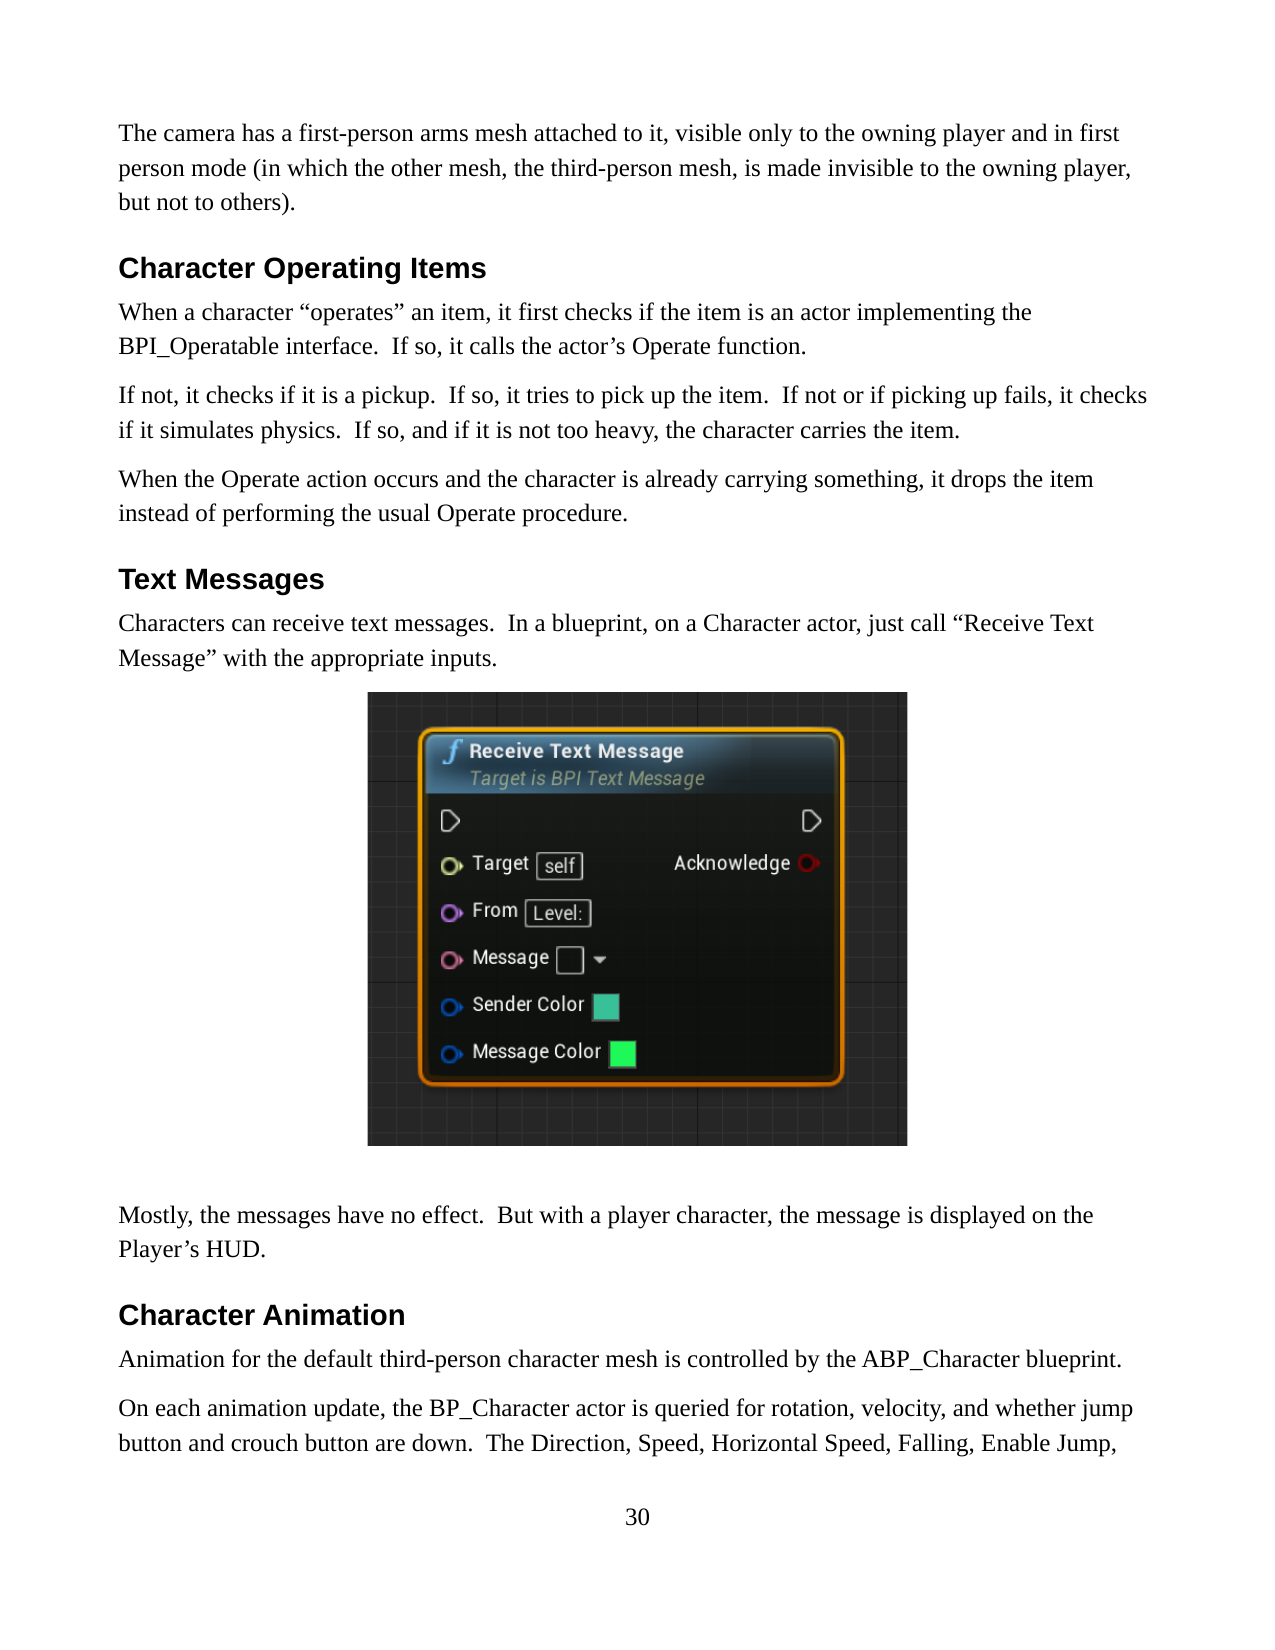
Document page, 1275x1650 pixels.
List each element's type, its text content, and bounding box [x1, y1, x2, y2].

text Mostly, the messages have no effect. But with a player character, the message is displayed on the Player’s HUD. [118, 1200, 1157, 1263]
subtitle Character Animation [118, 1298, 1157, 1332]
text On each animation update, the BP_Character actor is queried for rotation, velocity, and whether jump button and crouch button are down. The Direction, Speed, Horizontal Speed, Falling, Enable Jump, [118, 1393, 1157, 1457]
picture [367, 692, 908, 1146]
text When the Operate action occurs and the character is already carrying something, it drops the item instead of performing the usual Operate procedure. [118, 464, 1157, 527]
subtitle Text Messages [118, 562, 1157, 596]
text If not, it checks if it is a pickup. If so, it tries to pick up the item. If not or if picking up fails, it checks if it simulates physics. If so, and if it is not too heavy, the character carries the item. [118, 381, 1157, 444]
text The camera has a first-person arms mesh attached to it, visible only to the owning player and in first person mode (in which the other mesh, the third-person mesh, is made invisible to the owning player, but not to others). [118, 118, 1157, 216]
text Characters can receive text messages. In a blueprint, on a Character actor, just call “Receive Text Message” with the appropriate inputs. [118, 608, 1157, 672]
text When a character “operates” an item, it first checks if the item is an actor implementing the BPI_Operatable interface. If so, it calls the actor’s Operate function. [118, 297, 1157, 360]
text Animation for the default third-person character mesh is controlled by the ABP_Character blueprint. [118, 1344, 1157, 1373]
subtitle Character Operating Items [118, 251, 1157, 284]
